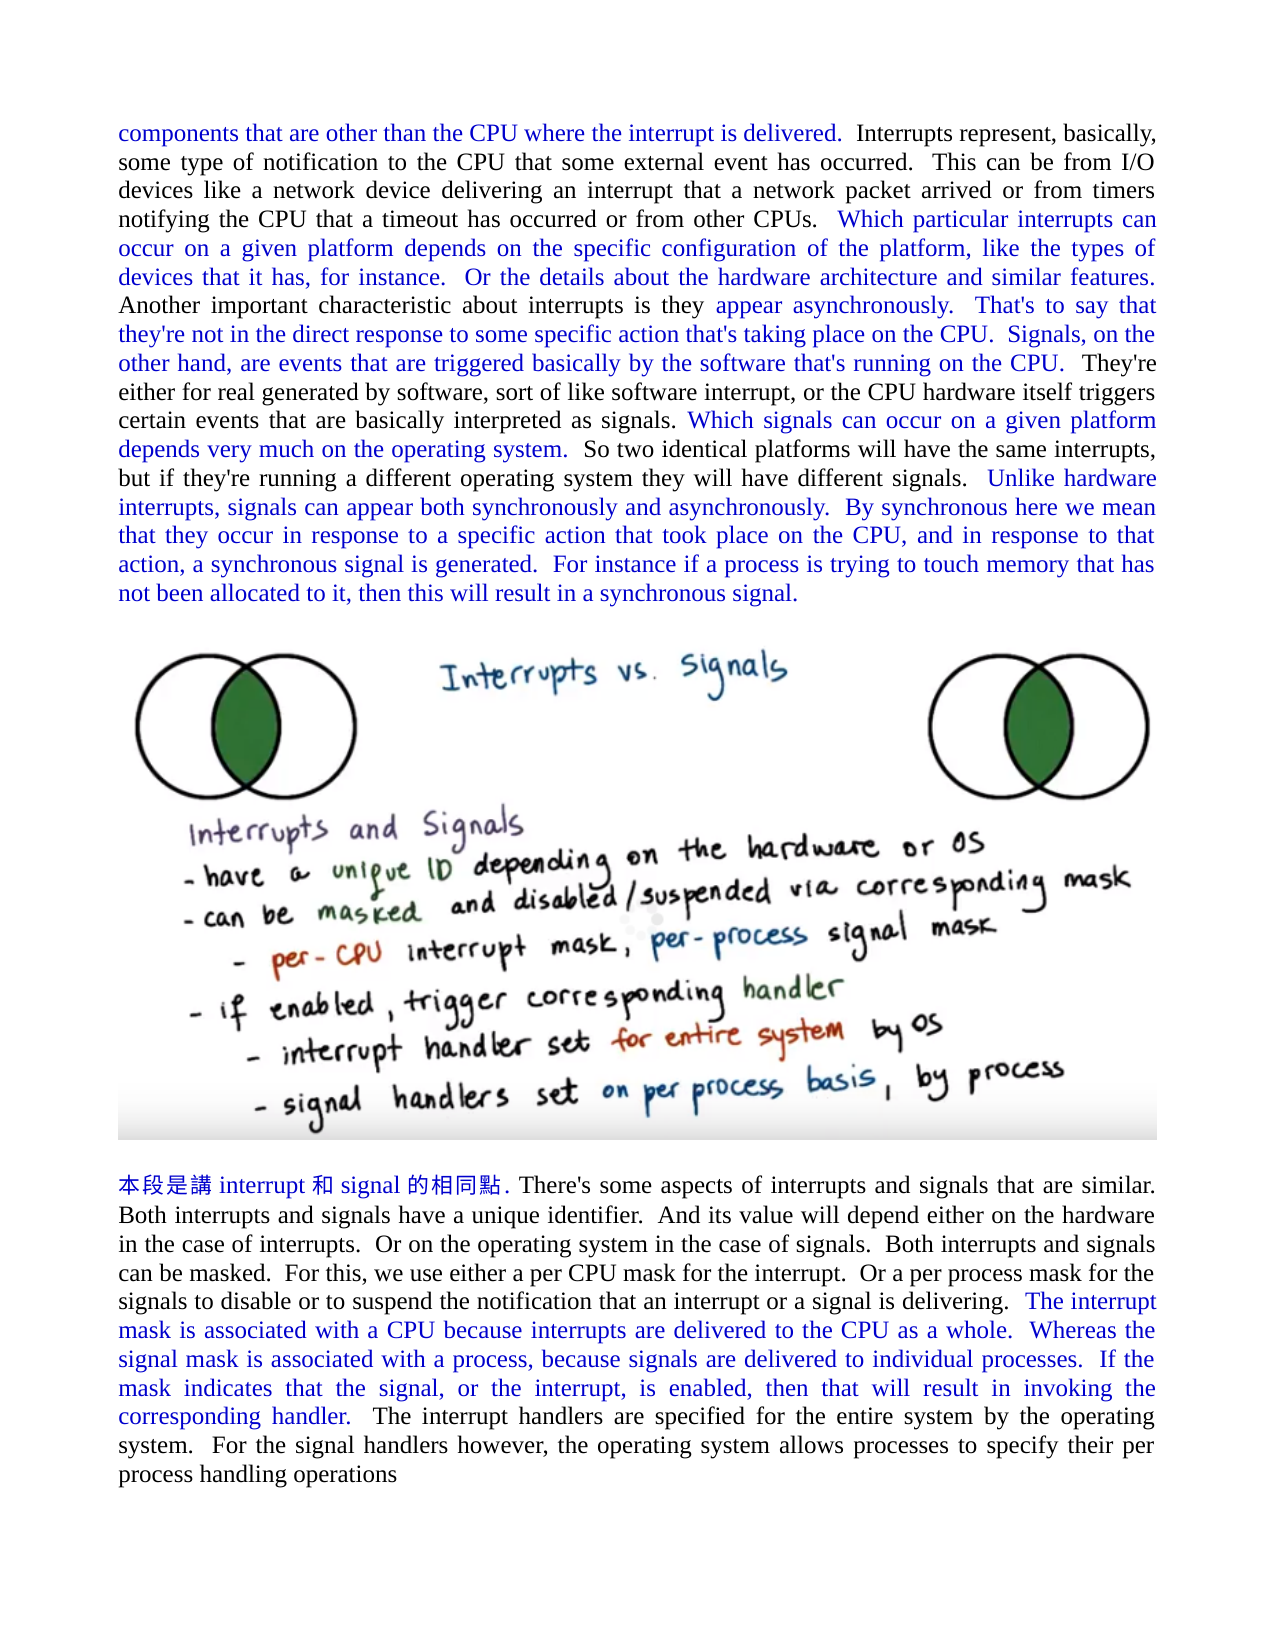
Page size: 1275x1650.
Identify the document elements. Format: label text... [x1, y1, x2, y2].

picture [118, 635, 1157, 1140]
text components that are other than the CPU where the interrupt is delivered. Interrupts represent, basically, some type of notification to the CPU that some external event has occurred. This can be from I/O devices like a network device delivering an interrupt that a network packet arrived or from timers notifying the CPU that a timeout has occurred or from other CPUs. Which particular interrupts can occur on a given platform depends on the specific configuration of the platform, like the types of devices that it has, for instance. Or the details about the hardware architecture and similar features. Another important characteristic about interrupts is they appear asynchronously. That's to say that they're not in the direct response to some specific action that's taking place on the CPU. Signals, on the other hand, are events that are triggered basically by the software that's running on the CPU. They're either for real generated by software, sort of like software interrupt, or the CPU hardware itself triggers certain events that are basically interpreted as signals. Which signals can occur on a given platform depends very much on the operating system. So two identical platforms will have the same interrupts, but if they're running a different operating system they will have different signals. Unlike hardware interrupts, signals can appear both synchronously and asynchronously. By synchronous here we mean that they occur in response to a specific action that took place on the CPU, and in response to that action, a synchronous signal is generated. For instance if a process is trying to touch memory that has not been allocated to it, then this will result in a synchronous signal. [118, 118, 1157, 607]
text 本段是講interrupt和signal的相同點. There's some aspects of interrupts and signals that are similar. Both interrupts and signals have a unique identifier. And its value will depend either on the hardware in the case of interrupts. Or on the operating system in the case of signals. Both interrupts and signals can be masked. For this, we use either a per CPU mask for the interrupt. Or a per process mask for the signals to disable or to suspend the notification that an interrupt or a signal is delivering. The interrupt mask is associated with a CPU because interrupts are delivered to the CPU as a whole. Whereas the signal mask is associated with a process, because signals are delivered to individual processes. If the mask indicates that the signal, or the interrupt, is enabled, then that will result in invoking the corresponding handler. The interrupt handlers are specified for the entire system by the operating system. For the signal handlers however, the operating system allows processes to specify their per process handling operations [118, 1168, 1157, 1488]
